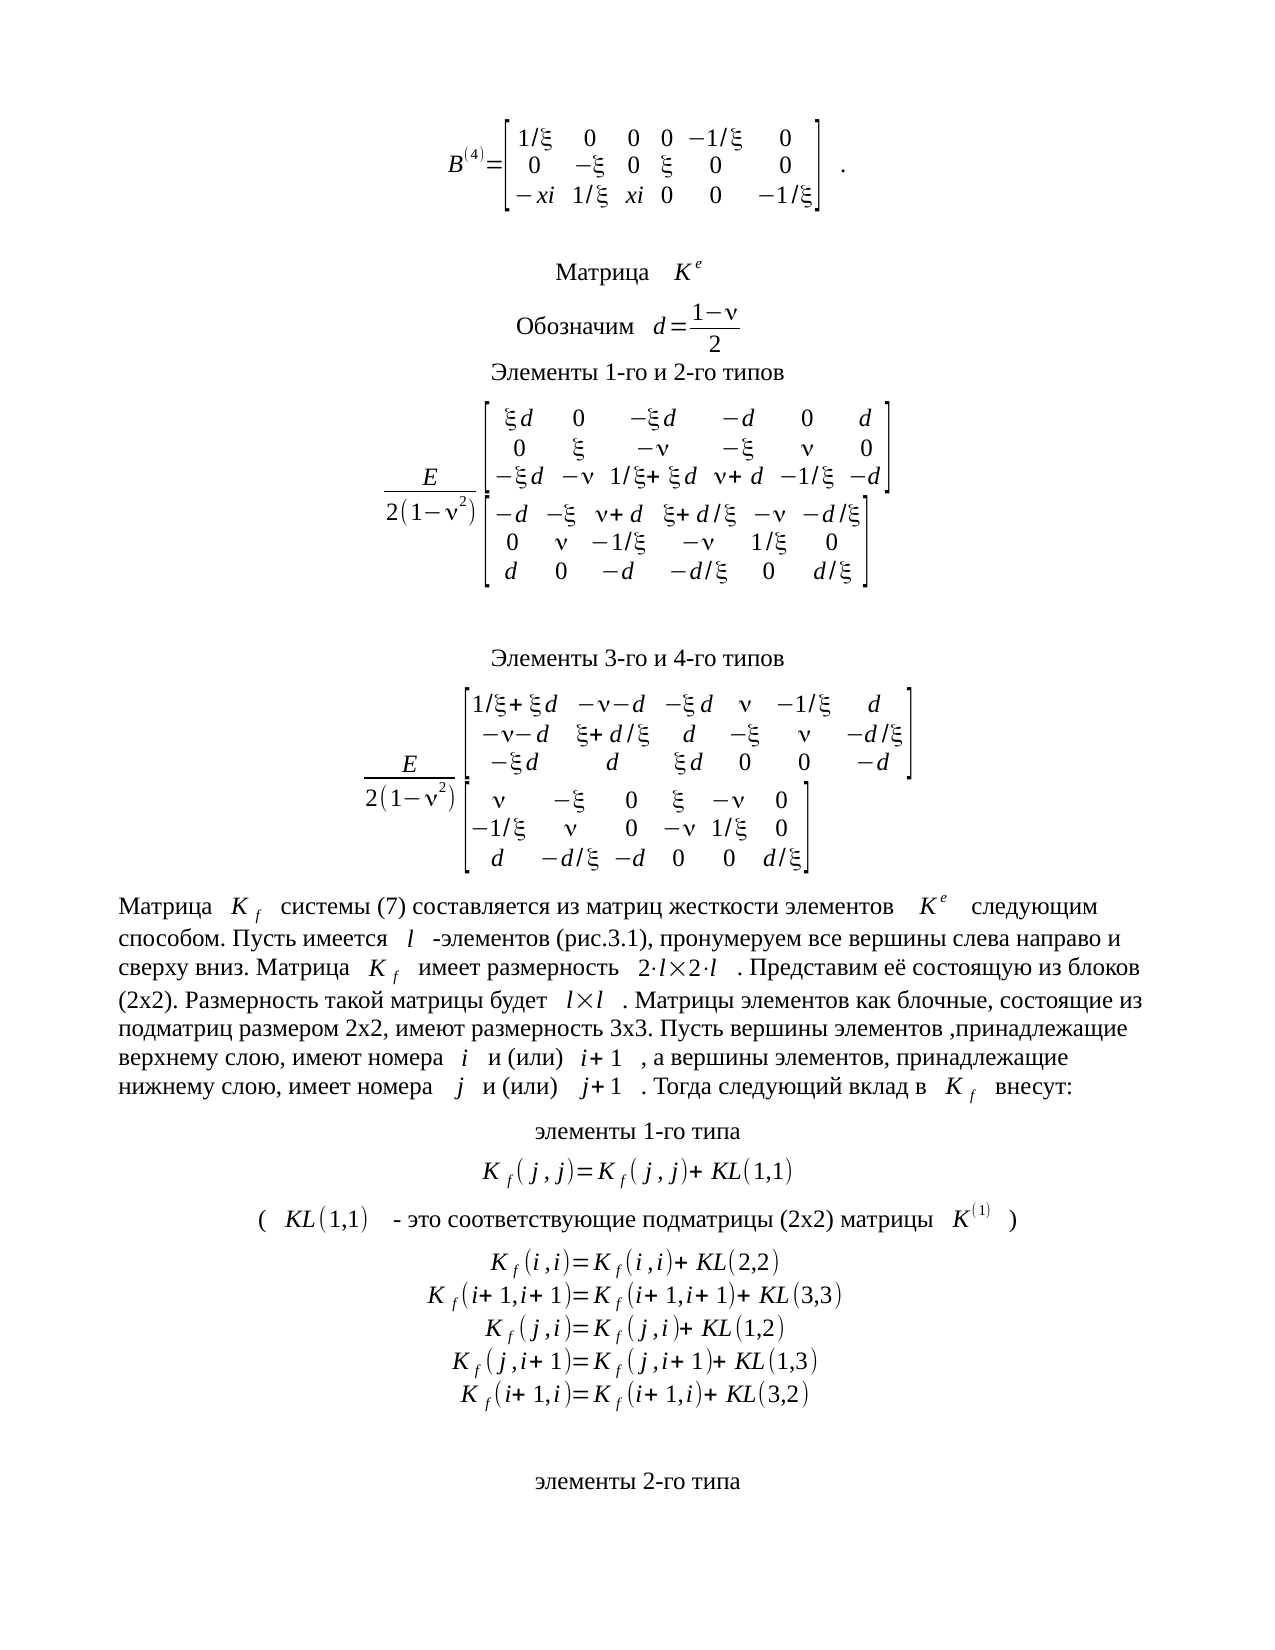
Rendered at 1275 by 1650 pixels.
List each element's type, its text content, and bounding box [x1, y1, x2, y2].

text ( - это соответствующие подматрицы (2х2) матрицы) [118, 1202, 1157, 1235]
text Элементы 3-го и 4-го типов [118, 643, 1157, 672]
text . [118, 118, 1157, 213]
text элементы 2-го типа [118, 1466, 1157, 1494]
text Матрицасистемы (7) составляется из матриц жесткости элементов следующим способом. Пусть имеется-элементов (рис.3.1), пронумеруем все вершины слева направо и сверху вниз. Матрицаимеет размерность. Представим её состоящую из блоков (2х2). Размерность такой матрицы будет. Матрицы элементов как блочные, состоящие из подматриц размером 2х2, имеют размерность 3х3. Пусть вершины элементов ,принадлежащие верхнему слою, имеют номераи (или), а вершины элементов, принадлежащие нижнему слою, имеет номераи (или). Тогда следующий вклад ввнесут: [118, 888, 1157, 1103]
text Матрица [118, 254, 1157, 286]
text элементы 1-го типа [118, 1116, 1157, 1145]
text Обозначим [118, 298, 1157, 357]
text Элементы 1-го и 2-го типов [118, 357, 1157, 386]
